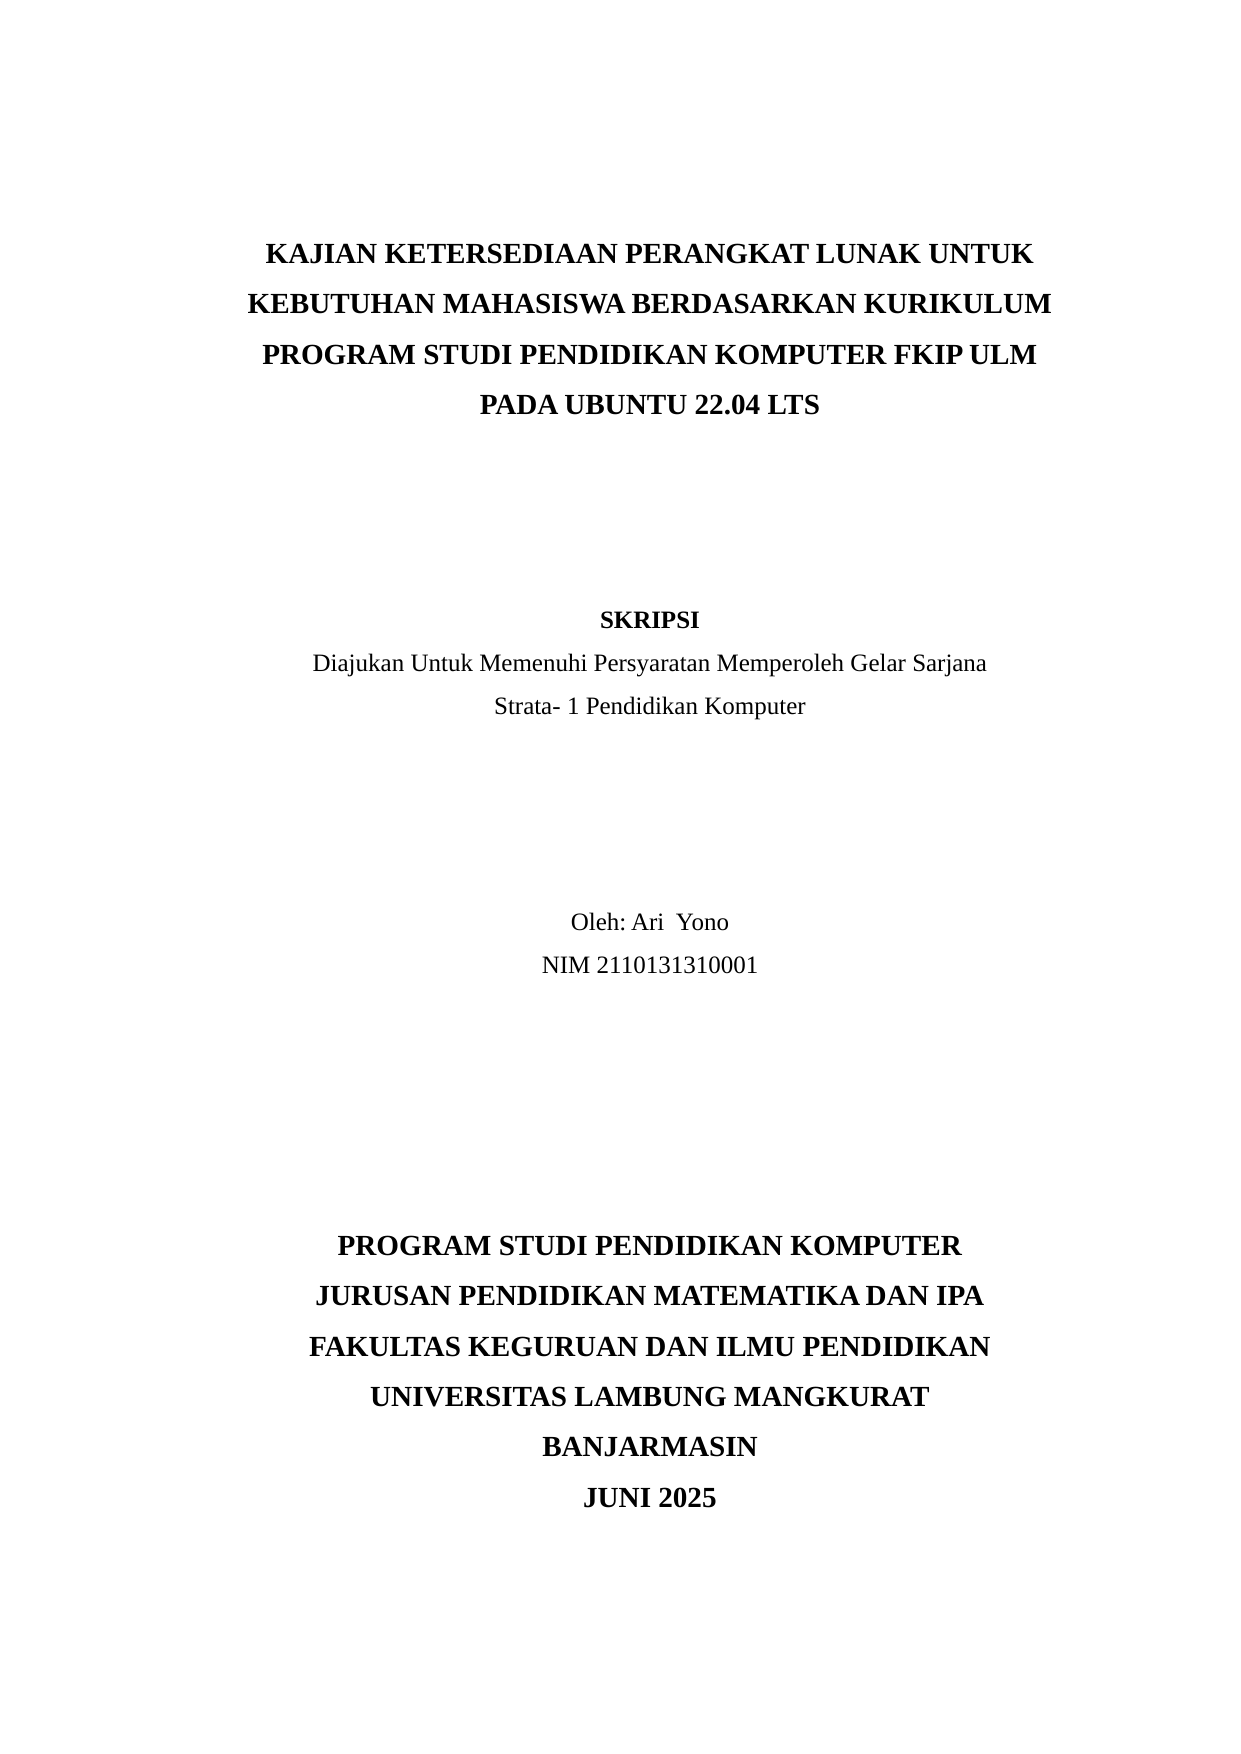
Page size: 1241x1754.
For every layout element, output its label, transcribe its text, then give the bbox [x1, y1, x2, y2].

text SKRIPSI [236, 605, 1063, 634]
text UNIVERSITAS LAMBUNG MANGKURAT [236, 1379, 1063, 1413]
text NIM 2110131310001 [236, 950, 1063, 979]
text FAKULTAS KEGURUAN DAN ILMU PENDIDIKAN [236, 1329, 1063, 1362]
text Diajukan Untuk Memenuhi Persyaratan Memperoleh Gelar Sarjana [236, 648, 1063, 677]
text BANJARMASIN [236, 1429, 1063, 1463]
text KAJIAN KETERSEDIAAN PERANGKAT LUNAK UNTUK KEBUTUHAN MAHASISWA BERDASARKAN KURIKULUM PROGRAM STUDI PENDIDIKAN KOMPUTER FKIP ULM PADA UBUNTU 22.04 LTS [236, 236, 1063, 421]
text JURUSAN PENDIDIKAN MATEMATIKA DAN IPA [236, 1278, 1063, 1312]
text Strata- 1 Pendidikan Komputer [236, 691, 1063, 720]
text JUNI 2025 [236, 1480, 1063, 1513]
text Oleh: Ari Yono [236, 907, 1063, 936]
text PROGRAM STUDI PENDIDIKAN KOMPUTER [236, 1228, 1063, 1262]
